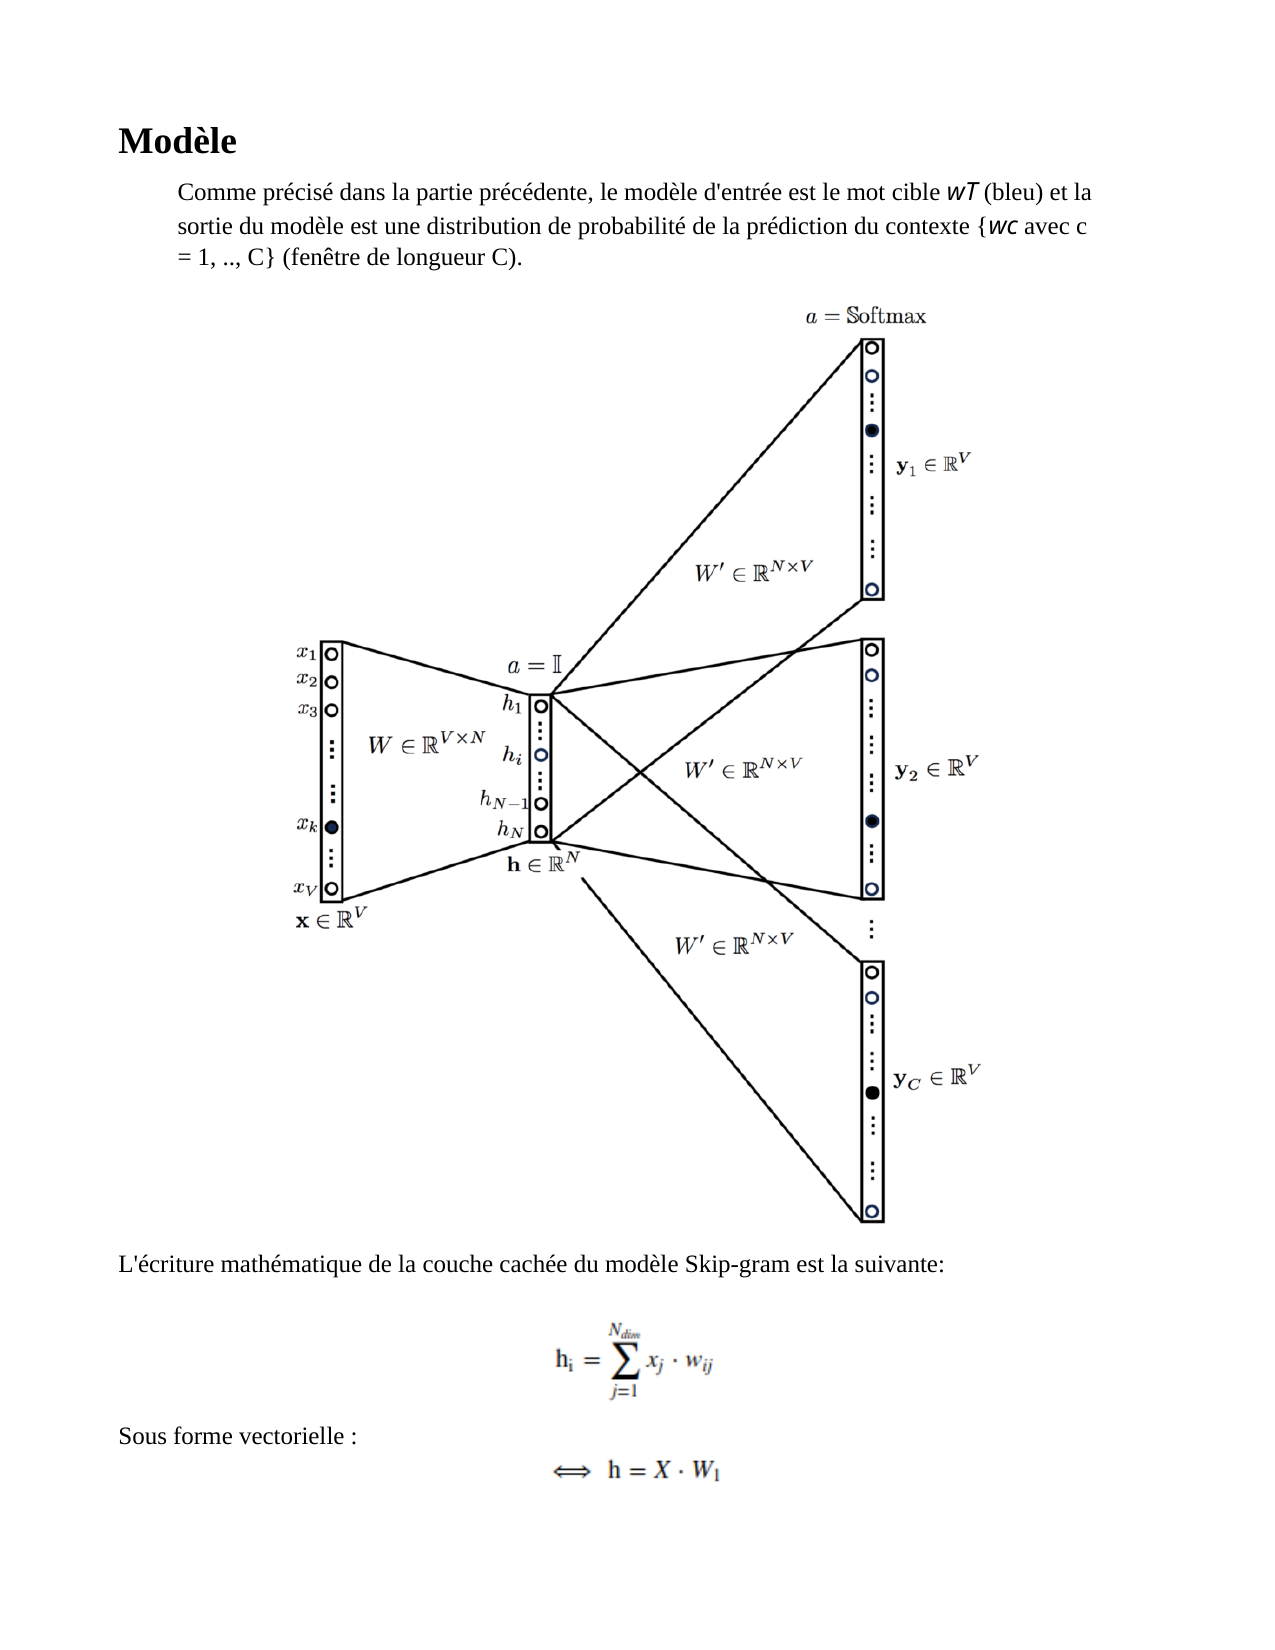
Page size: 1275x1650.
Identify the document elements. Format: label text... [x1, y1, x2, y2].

picture [543, 1306, 732, 1411]
picture [540, 1450, 735, 1494]
text Sous forme vectorielle : [118, 1421, 1157, 1450]
text L'écriture mathématique de la couche cachée du modèle Skip-gram est la suivante: [118, 1249, 1157, 1278]
subtitle Modèle [118, 118, 1157, 161]
text Comme précisé dans la partie précédente, le modèle d'entrée est le mot cible wT (bleu) et la sortie du modèle est une distribution de probabilité de la prédiction du contexte {wc avec c = 1, .., C} (fenêtre de longueur C). [177, 174, 1098, 271]
picture [290, 300, 985, 1231]
